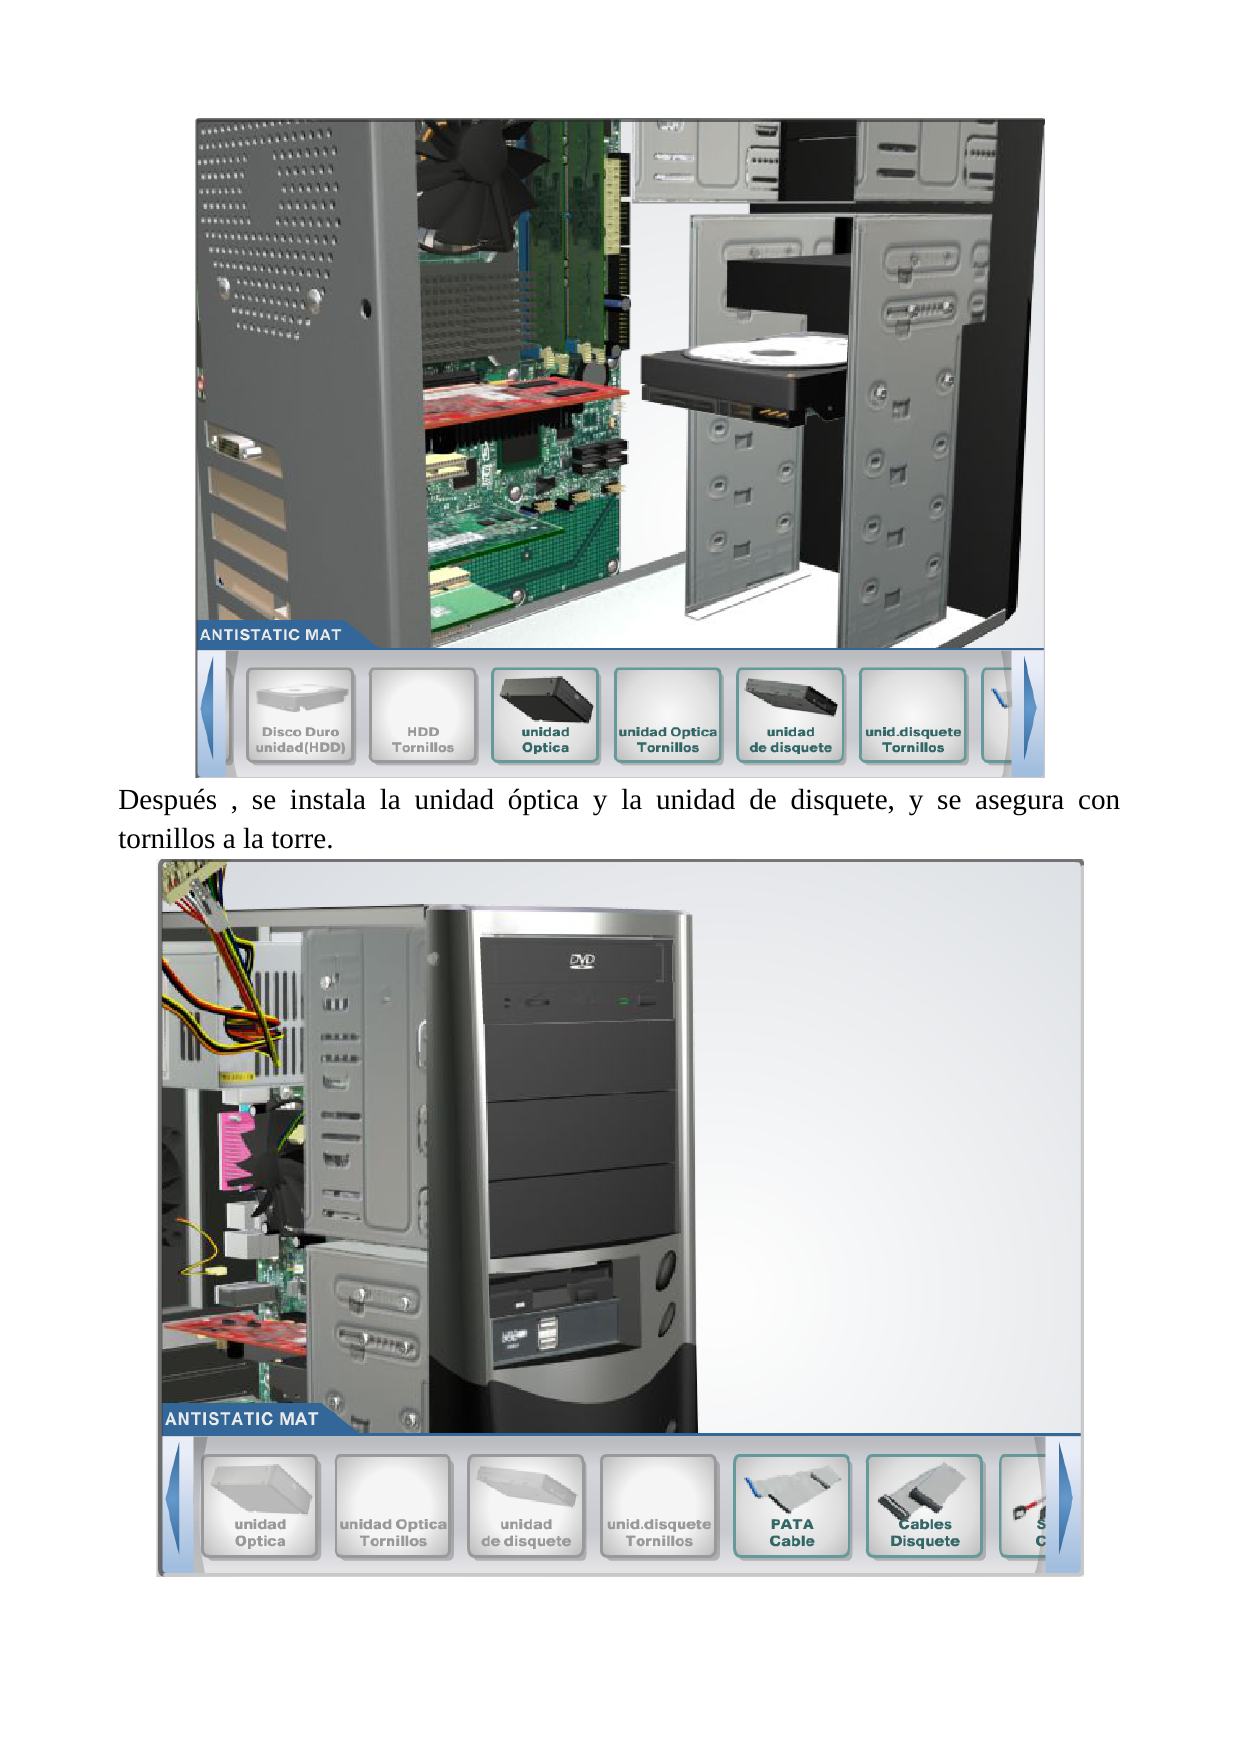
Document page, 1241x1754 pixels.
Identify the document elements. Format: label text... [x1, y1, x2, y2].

picture [156, 859, 1084, 1577]
picture [195, 118, 1045, 778]
text Después , se instala la unidad óptica y la unidad de disquete, y se asegura con tornillos a la torre. [118, 118, 1122, 854]
